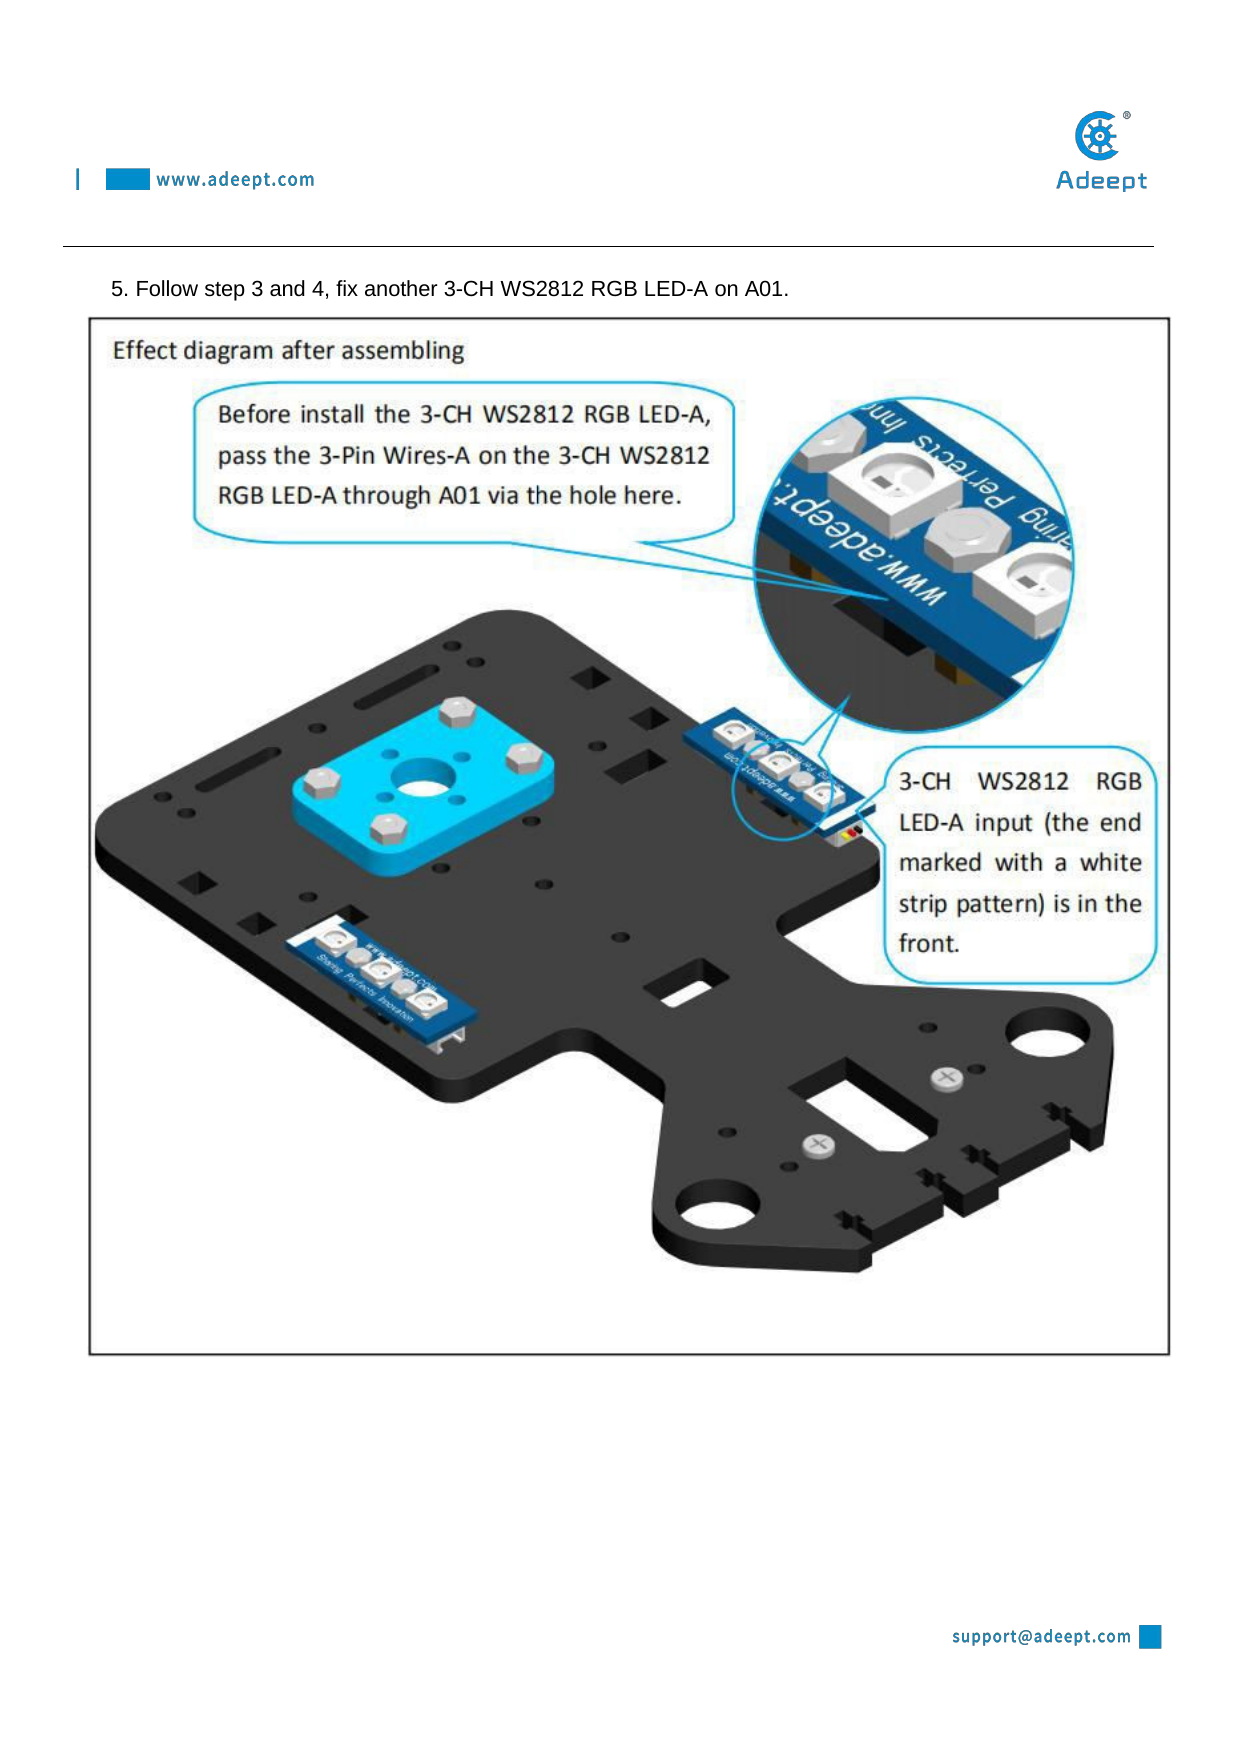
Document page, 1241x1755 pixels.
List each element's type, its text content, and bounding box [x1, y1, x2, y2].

list Follow step 3 and 4, fix another 3-CH WS2812 RGB LED-A on A01. [111, 276, 1188, 301]
